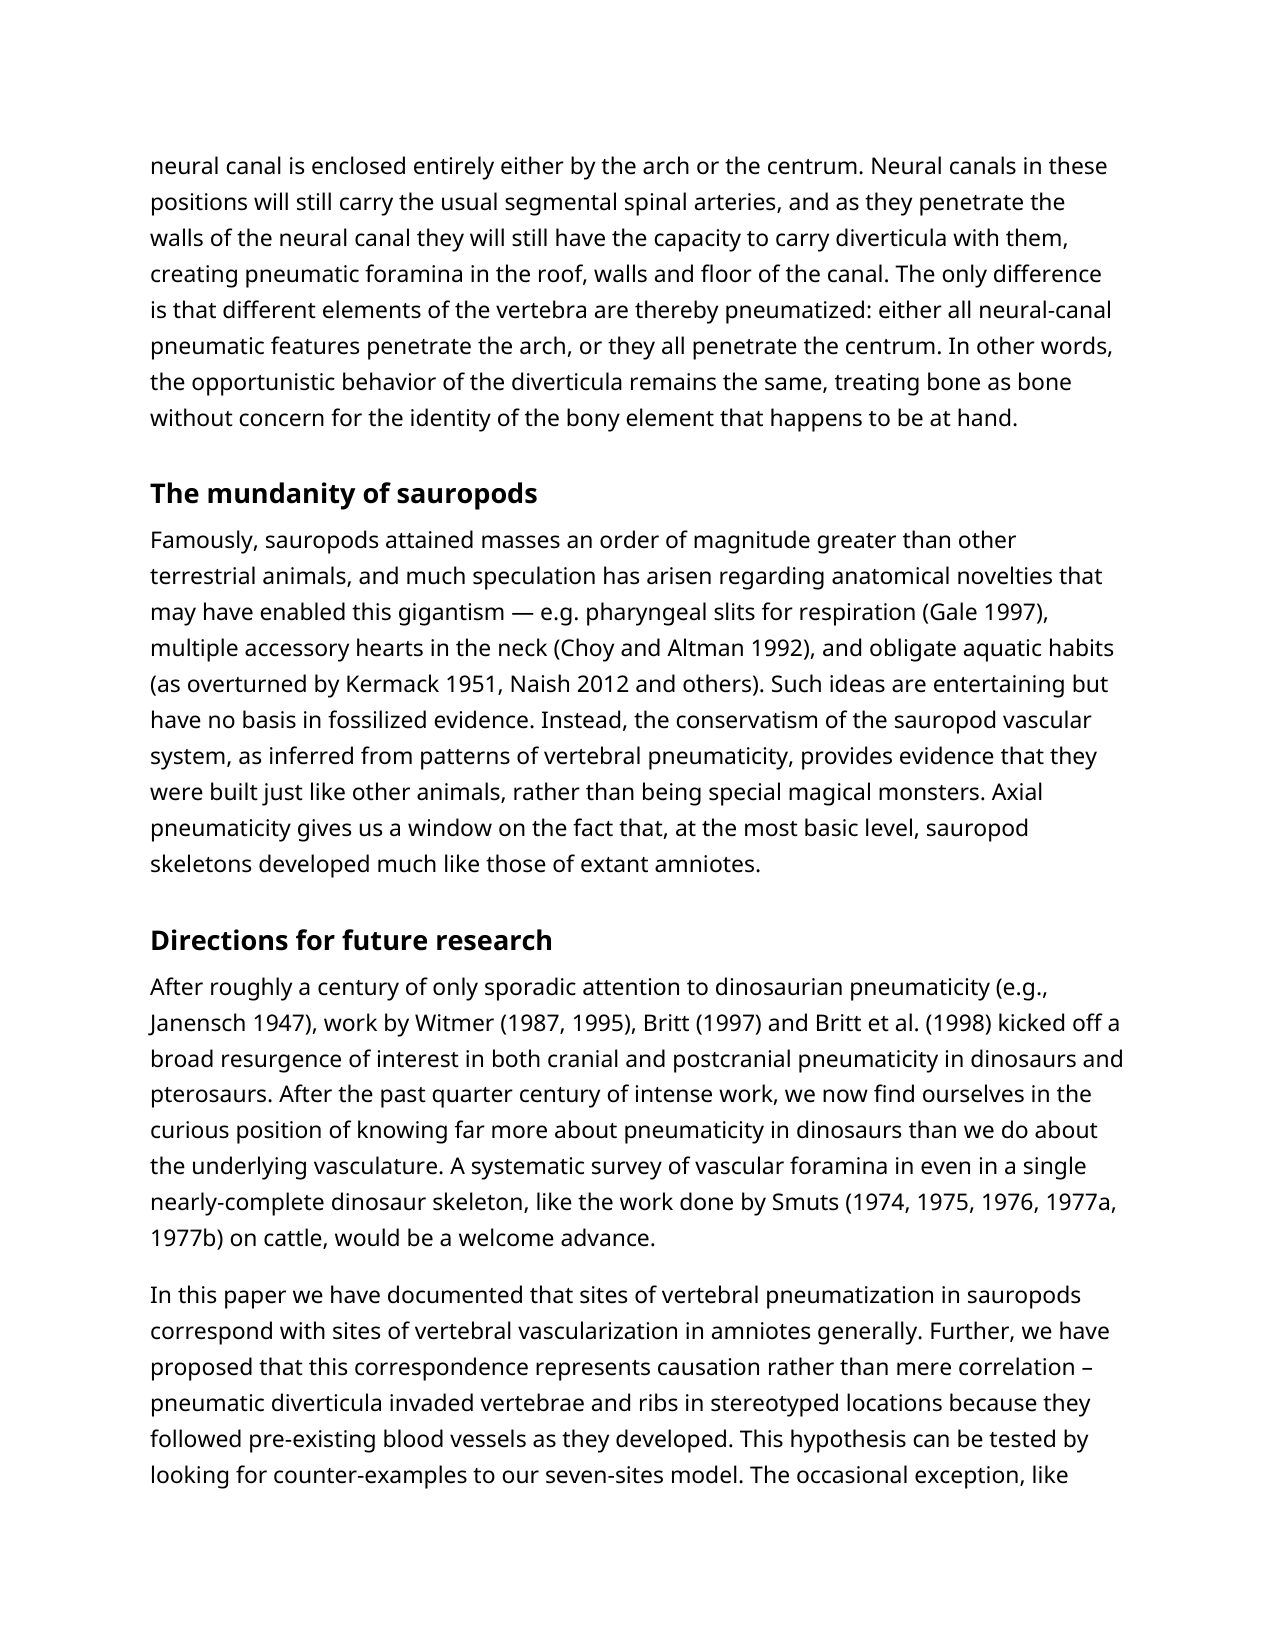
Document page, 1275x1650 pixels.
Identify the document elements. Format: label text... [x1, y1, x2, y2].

text neural canal is enclosed entirely either by the arch or the centrum. Neural canals in these positions will still carry the usual segmental spinal arteries, and as they penetrate the walls of the neural canal they will still have the capacity to carry diverticula with them, creating pneumatic foramina in the roof, walls and floor of the canal. The only difference is that different elements of the vertebra are thereby pneumatized: either all neural-canal pneumatic features penetrate the arch, or they all penetrate the centrum. In other words, the opportunistic behavior of the diverticula remains the same, treating bone as bone without concern for the identity of the bony element that happens to be at hand. [150, 150, 1125, 433]
text Famously, sauropods attained masses an order of magnitude greater than other terrestrial animals, and much speculation has arisen regarding anatomical novelties that may have enabled this gigantism — e.g. pharyngeal slits for respiration (Gale 1997), multiple accessory hearts in the neck (Choy and Altman 1992), and obligate aquatic habits (as overturned by Kermack 1951, Naish 2012 and others). Such ideas are entertaining but have no basis in fossilized evidence. Instead, the conservatism of the sauropod vascular system, as inferred from patterns of vertebral pneumaticity, provides evidence that they were built just like other animals, rather than being special magical monsters. Axial pneumaticity gives us a window on the fact that, at the most basic level, sauropod skeletons developed much like those of extant amniotes. [150, 524, 1125, 879]
subtitle Directions for future research [150, 921, 1125, 958]
text In this paper we have documented that sites of vertebral pneumatization in sauropods correspond with sites of vertebral vascularization in amniotes generally. Further, we have proposed that this correspondence represents causation rather than mere correlation – pneumatic diverticula invaded vertebrae and ribs in stereotyped locations because they followed pre-existing blood vessels as they developed. This hypothesis can be tested by looking for counter-examples to our seven-sites model. The occasional exception, like [150, 1279, 1125, 1490]
text After roughly a century of only sporadic attention to dinosaurian pneumaticity (e.g., Janensch 1947), work by Witmer (1987, 1995), Britt (1997) and Britt et al. (1998) kicked off a broad resurgence of interest in both cranial and postcranial pneumaticity in dinosaurs and pterosaurs. After the past quarter century of intense work, we now find ourselves in the curious position of knowing far more about pneumaticity in dinosaurs than we do about the underlying vasculature. A systematic survey of vascular foramina in even in a single nearly-complete dinosaur skeleton, like the work done by Smuts (1974, 1975, 1976, 1977a, 1977b) on cattle, would be a welcome advance. [150, 971, 1125, 1253]
subtitle The mundanity of sauropods [150, 475, 1125, 512]
